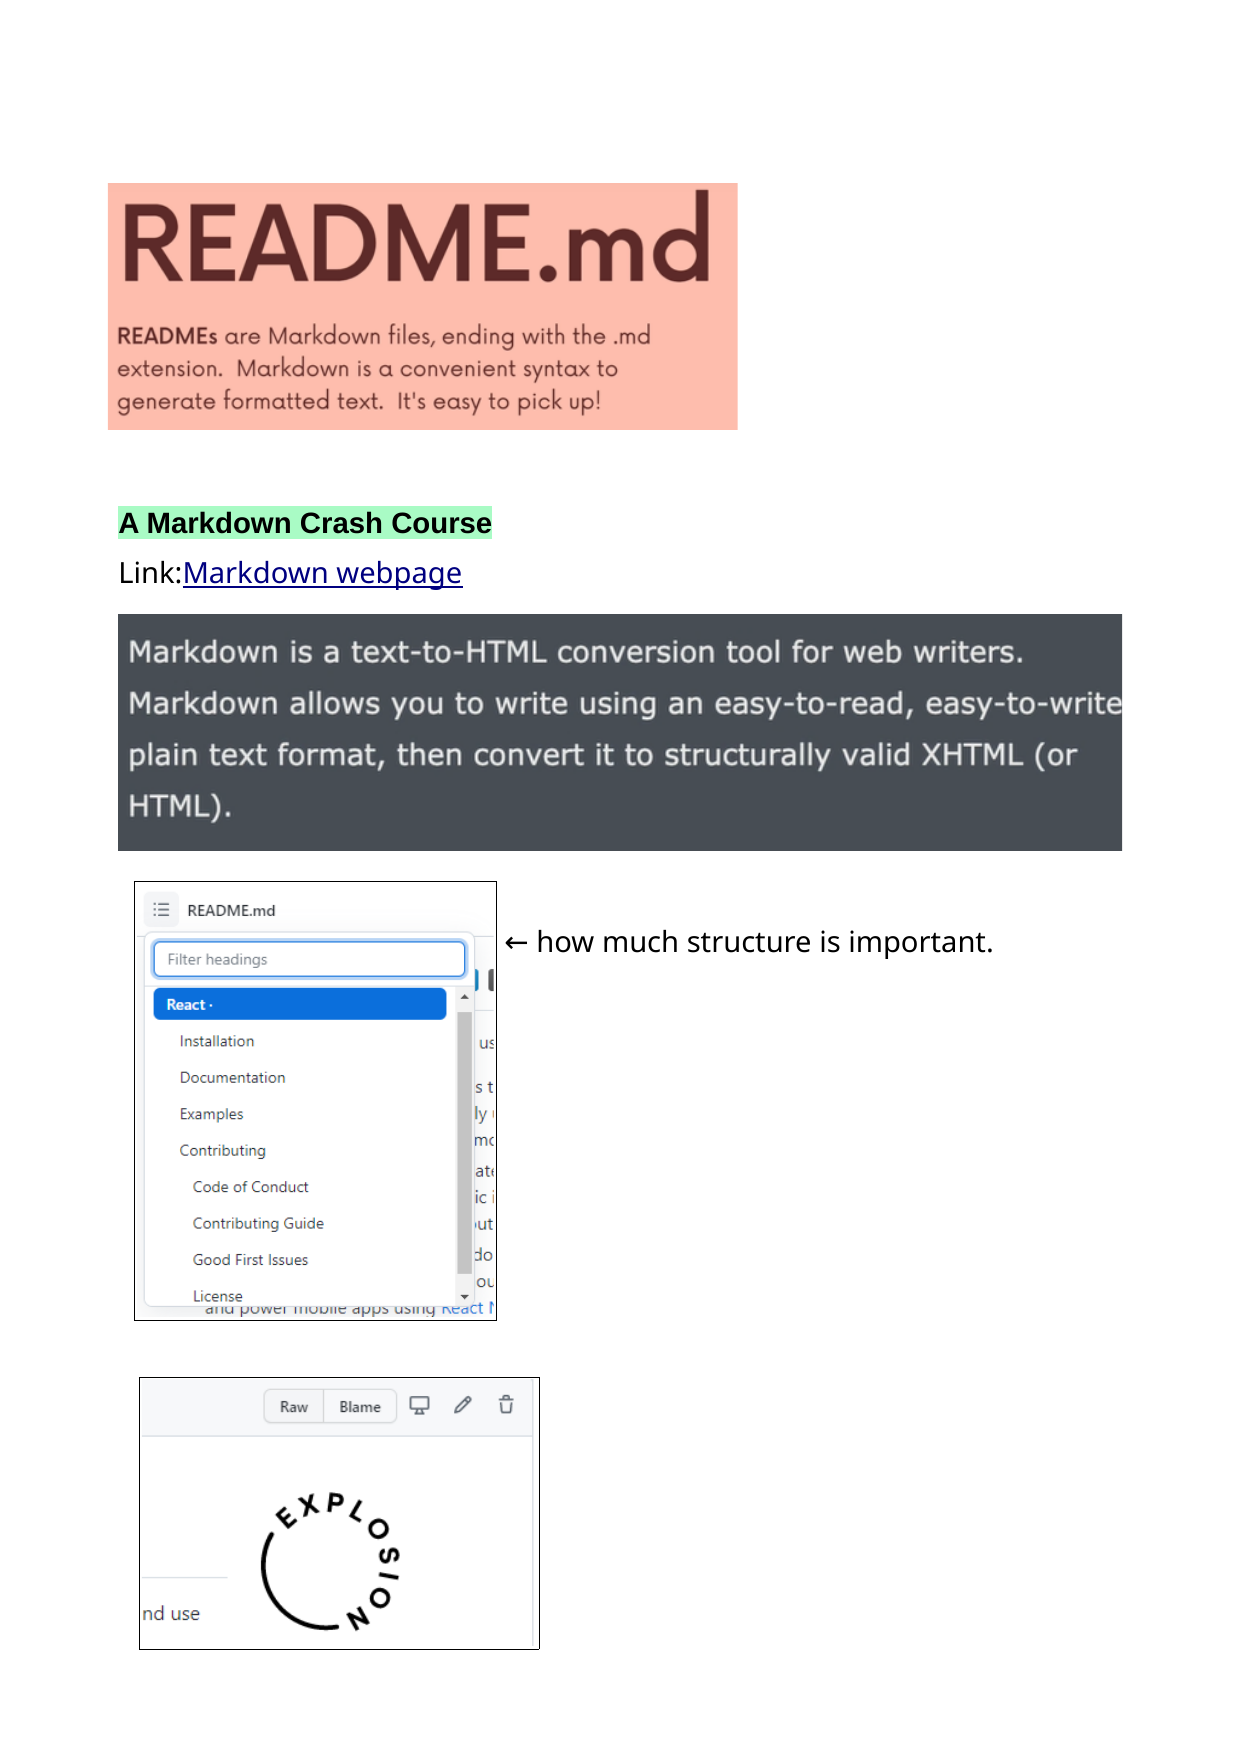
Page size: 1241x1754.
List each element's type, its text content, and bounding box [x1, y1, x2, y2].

subtitle A Markdown Crash Course [492, 506, 1122, 539]
picture [118, 614, 1123, 851]
picture [141, 1379, 536, 1646]
picture [137, 884, 494, 1317]
picture [107, 183, 738, 430]
text ← how much structure is important. [497, 921, 1122, 961]
text Link:Markdown webpage [118, 552, 1122, 592]
